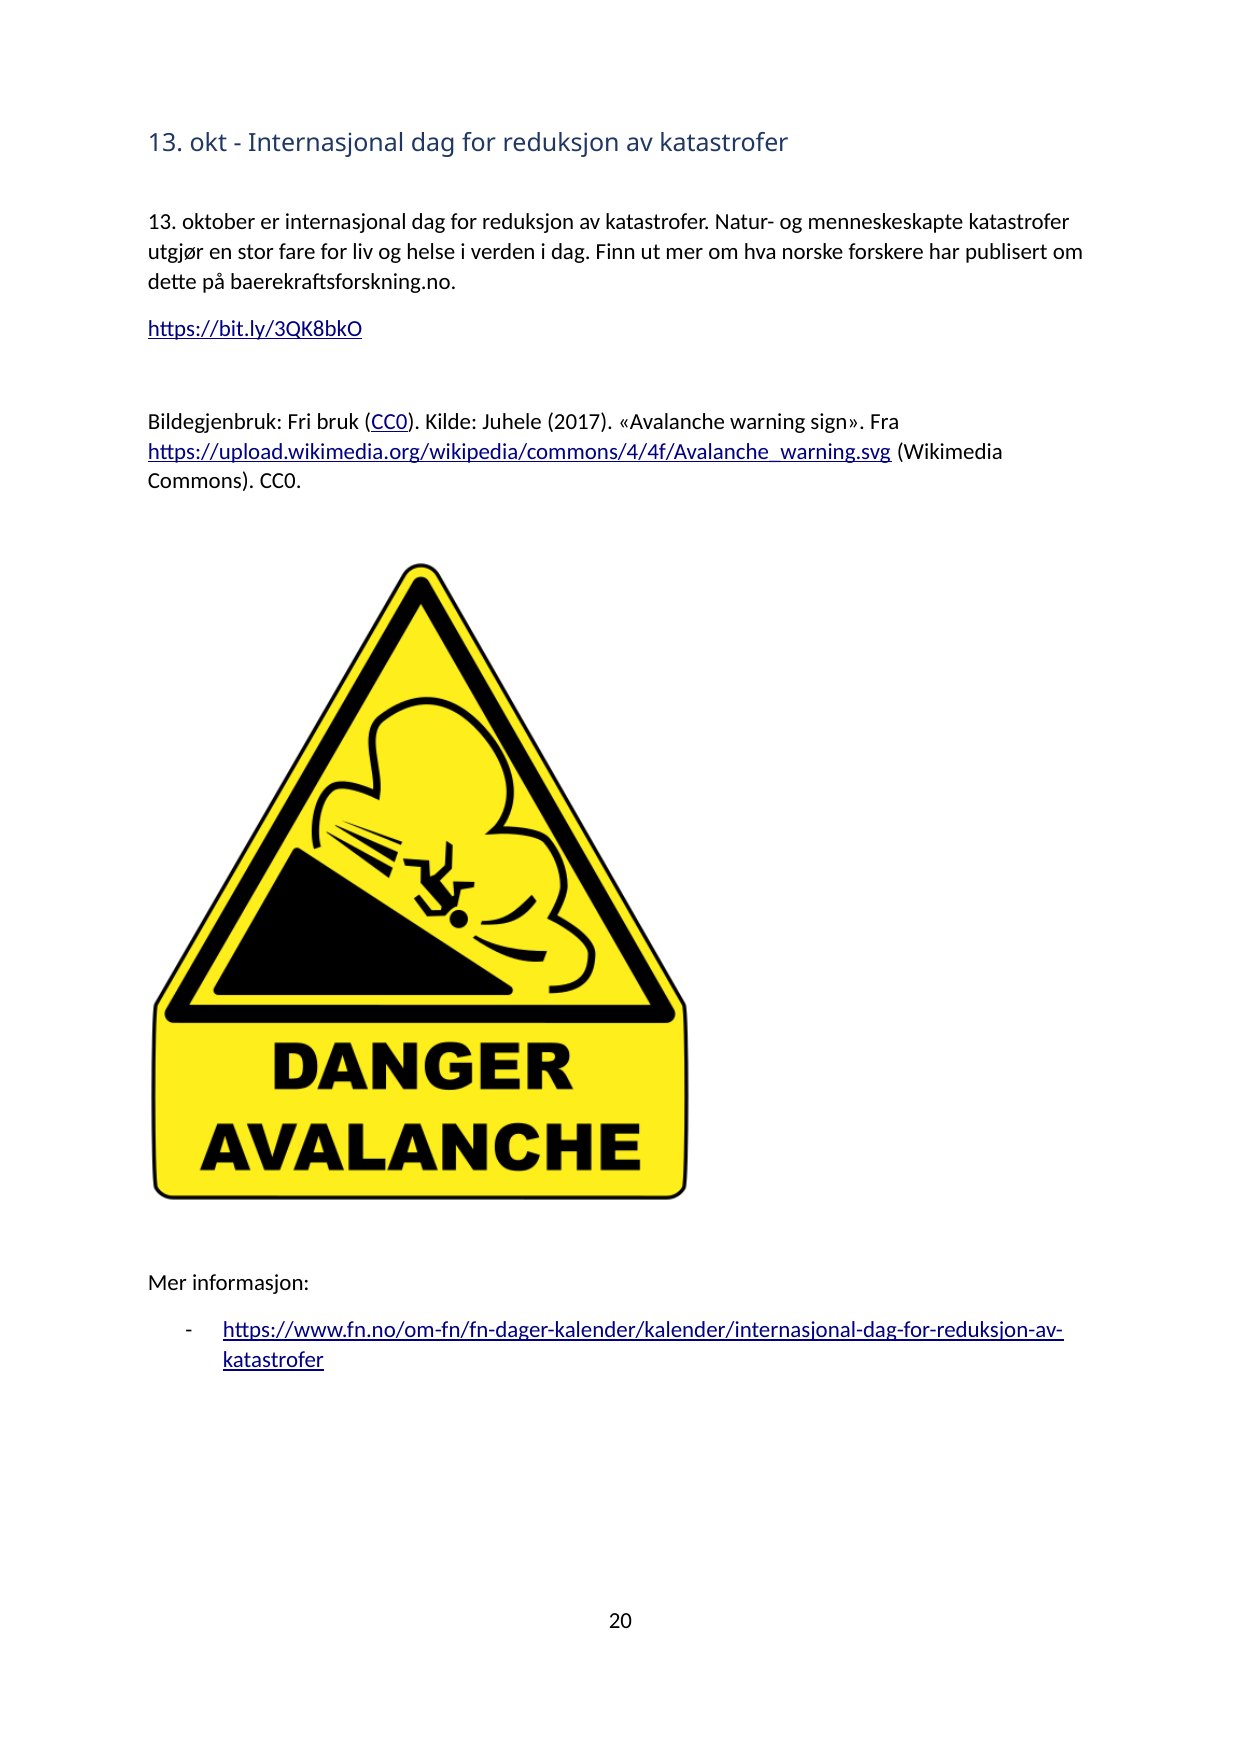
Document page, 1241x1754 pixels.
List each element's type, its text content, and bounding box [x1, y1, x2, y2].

subtitle 13. okt - Internasjonal dag for reduksjon av katastrofer [148, 124, 1093, 158]
list https://www.fn.no/om-fn/fn-dager-kalender/kalender/internasjonal-dag-for-reduksjon-av-katastrofer [185, 1315, 1093, 1373]
text https://bit.ly/3QK8bkO [148, 314, 1093, 342]
text 13. oktober er internasjonal dag for reduksjon av katastrofer. Natur- og menneskeskapte katastrofer utgjør en stor fare for liv og helse i verden i dag. Finn ut mer om hva norske forskere har publisert om dette på baerekraftsforskning.no. [148, 207, 1093, 295]
text Mer informasjon: [148, 1268, 1093, 1296]
text Bildegjenbruk: Fri bruk (CC0). Kilde: Juhele (2017). «Avalanche warning sign». Fra https://upload.wikimedia.org/wikipedia/commons/4/4f/Avalanche_warning.svg (Wikimedia Commons). CC0. [148, 407, 1093, 495]
